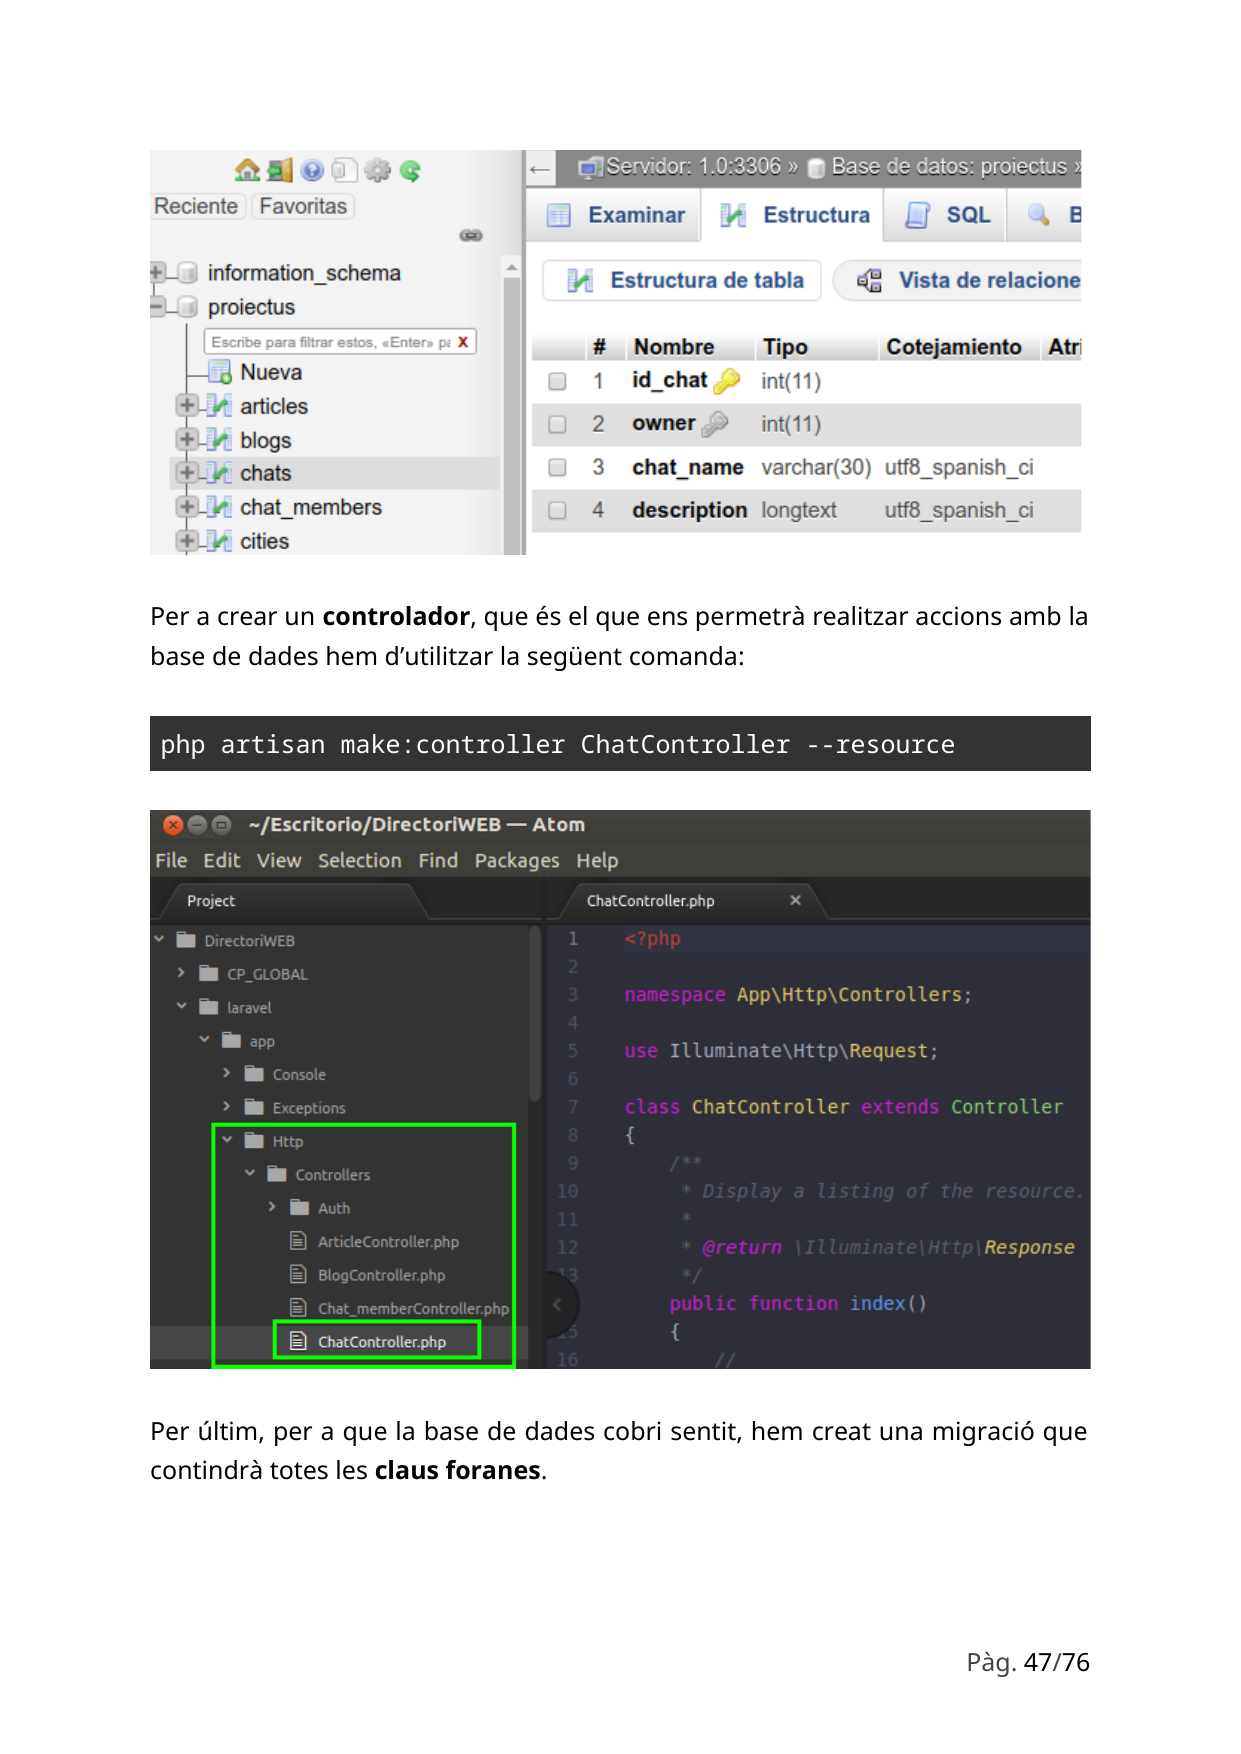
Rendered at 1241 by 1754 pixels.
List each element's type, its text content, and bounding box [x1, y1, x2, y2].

text Per a crear un controlador, que és el que ens permetrà realitzar accions amb la base de dades hem d’utilitzar la següent comanda: [150, 599, 1090, 672]
table_header php artisan make:controller ChatController --resource [150, 716, 1091, 771]
text Per últim, per a que la base de dades cobri sentit, hem creat una migració que contindrà totes les claus foranes. [150, 1413, 1090, 1486]
picture [150, 150, 1082, 555]
picture [150, 810, 1091, 1369]
